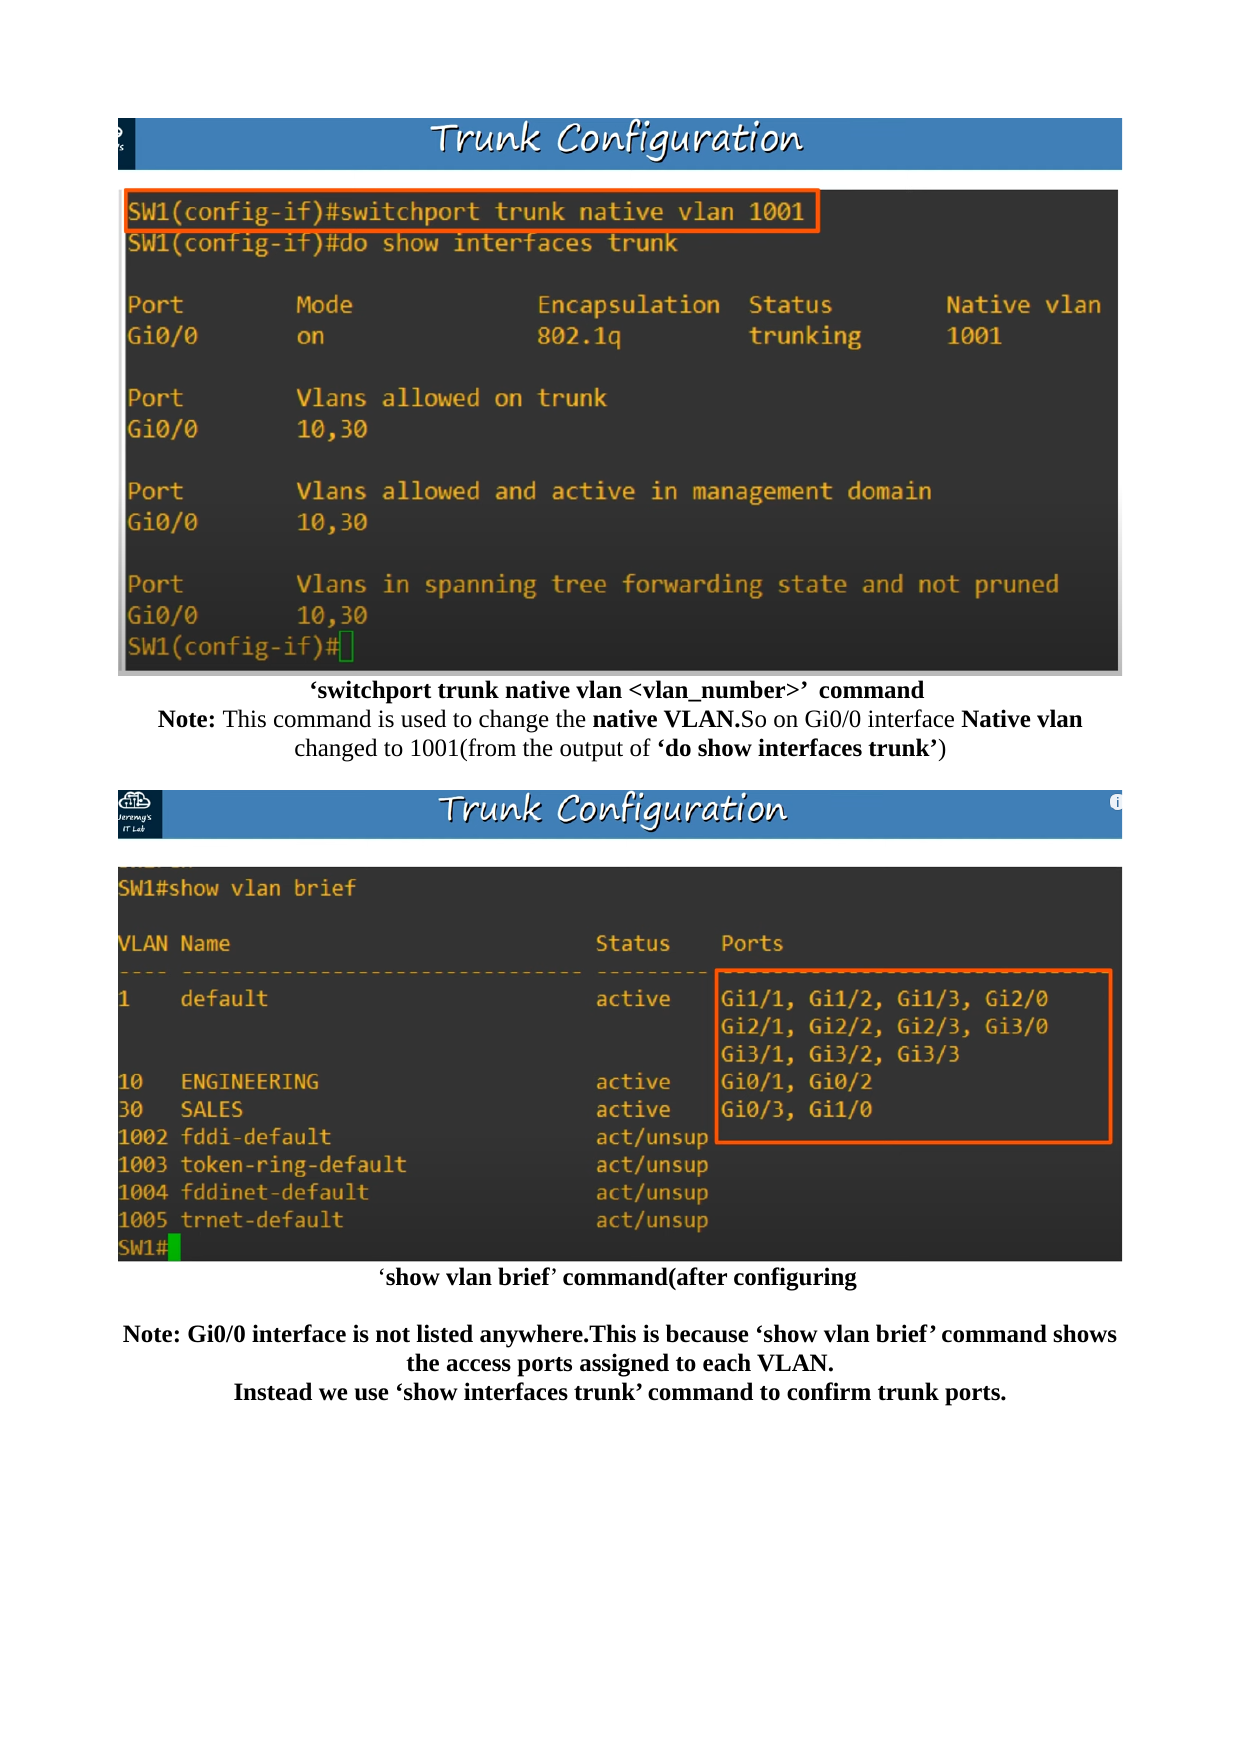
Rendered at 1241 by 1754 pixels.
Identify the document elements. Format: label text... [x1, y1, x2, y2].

text Note: Gi0/0 interface is not listed anywhere.This is because ‘show vlan brief’ command shows the access ports assigned to each VLAN. [118, 1319, 1122, 1377]
text Note: This command is used to change the native VLAN.So on Gi0/0 interface Native vlan changed to 1001(from the output of ‘do show interfaces trunk’) [118, 704, 1122, 762]
text Instead we use ‘show interfaces trunk’ command to confirm trunk ports. [118, 1377, 1122, 1405]
text ‘switchport trunk native vlan <vlan_number>’ command [118, 676, 1122, 704]
picture [118, 790, 1123, 1262]
text ‘show vlan brief’ command(after configuring [118, 1262, 1122, 1290]
picture [118, 118, 1123, 676]
